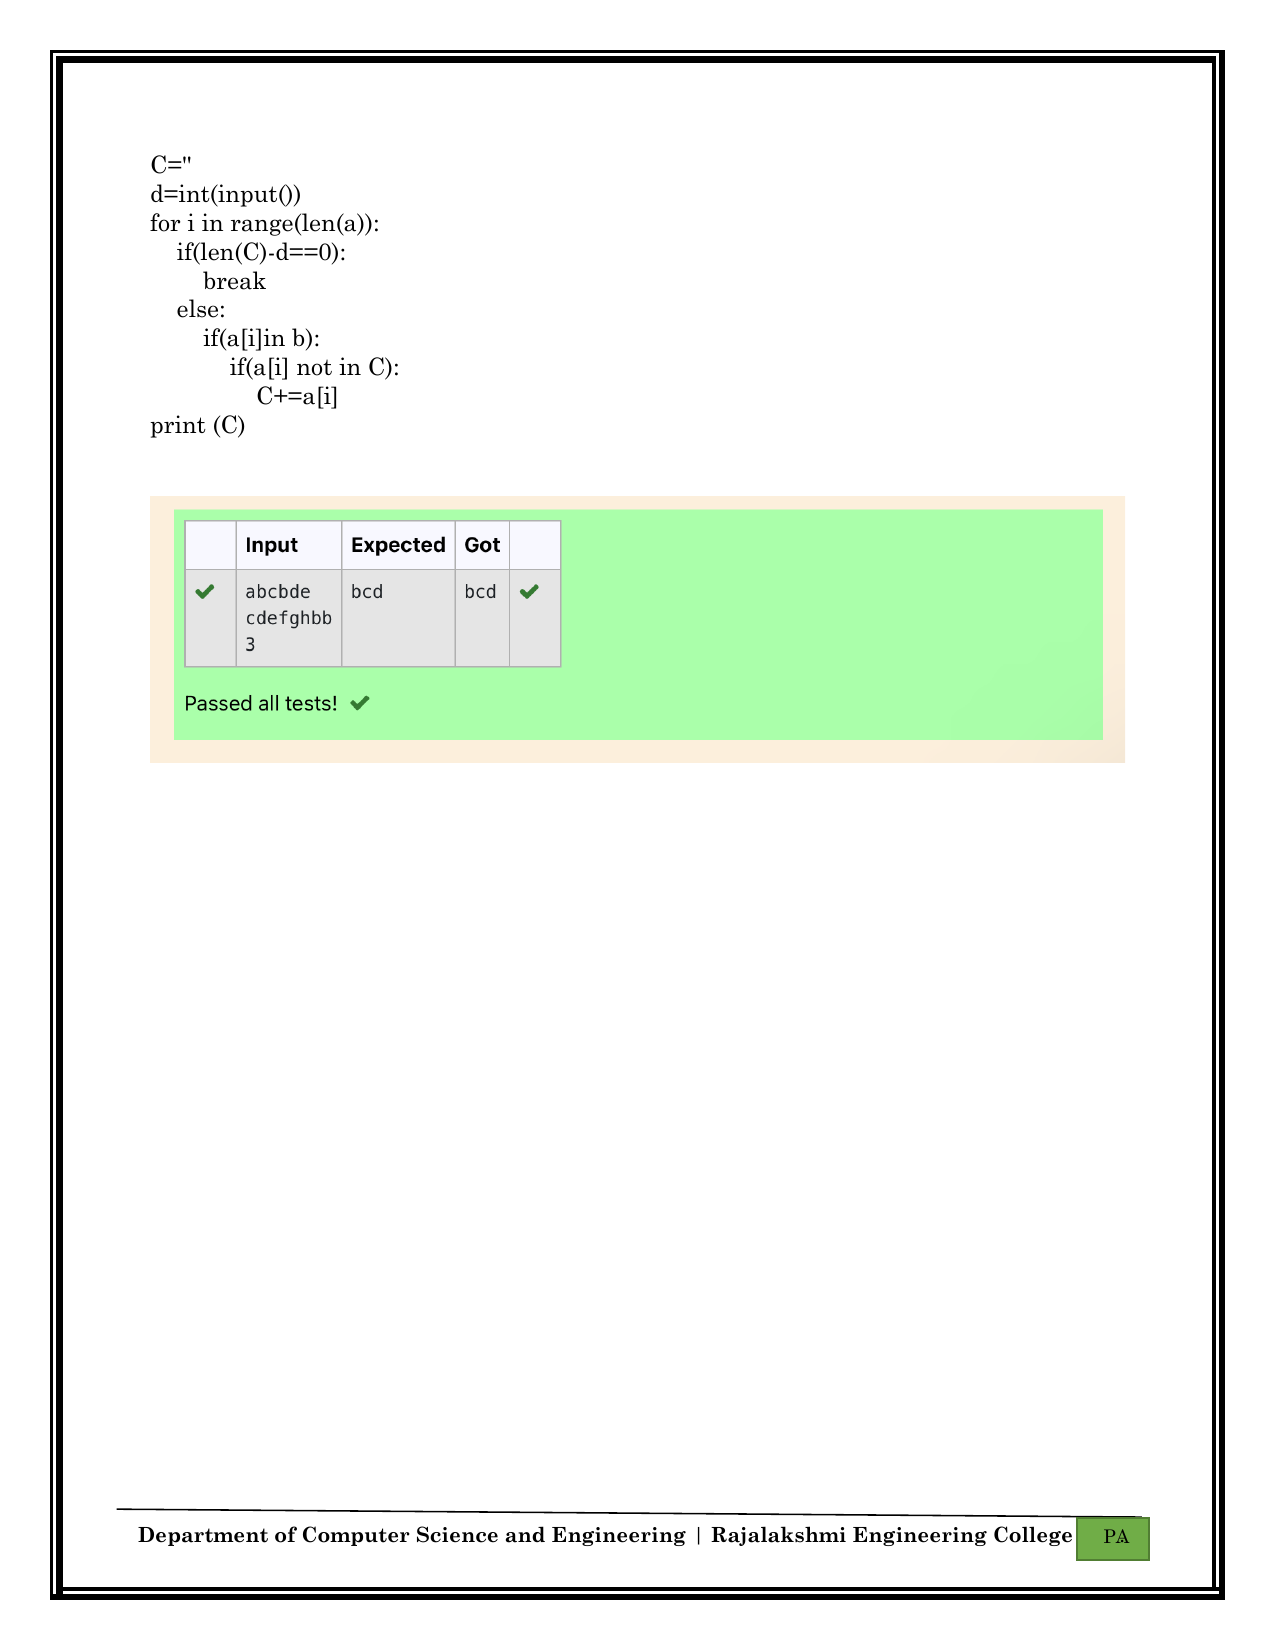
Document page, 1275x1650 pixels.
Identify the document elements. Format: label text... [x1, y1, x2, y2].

text else: [150, 294, 1125, 323]
text for i in range(len(a)): [150, 208, 1125, 237]
text print (C) [150, 410, 1125, 438]
picture [150, 496, 1125, 763]
text if(a[i]in b): [150, 323, 1125, 352]
text d=int(input()) [150, 179, 1125, 208]
text C+=a[i] [150, 381, 1125, 410]
text if(len(C)-d==0): [150, 237, 1125, 265]
text break [150, 265, 1125, 294]
text C='' [150, 150, 1125, 179]
text if(a[i] not in C): [150, 352, 1125, 381]
